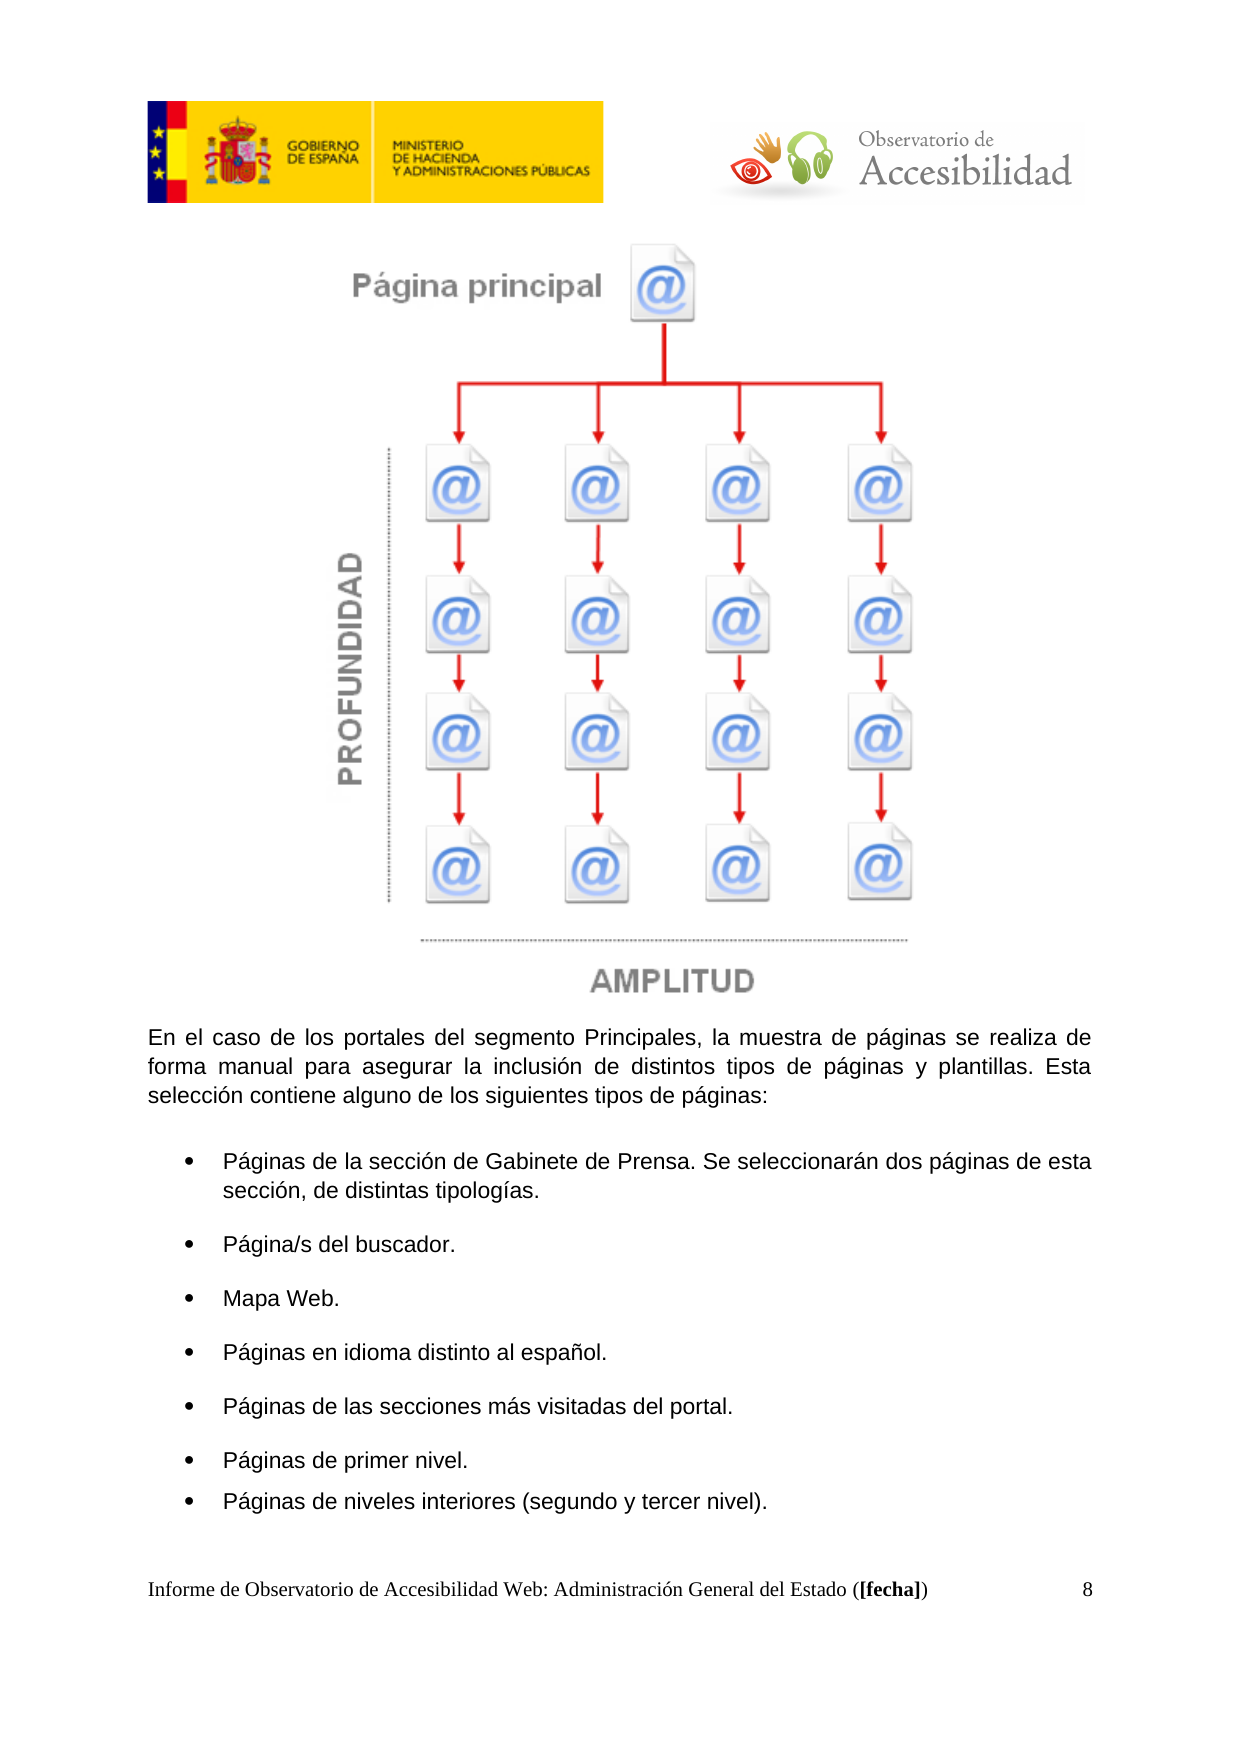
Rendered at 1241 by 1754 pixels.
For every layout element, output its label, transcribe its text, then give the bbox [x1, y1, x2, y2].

list Mapa Web. [185, 1285, 1092, 1311]
picture [293, 219, 948, 1024]
list Página/s del buscador. [185, 1231, 1092, 1257]
list Páginas de las secciones más visitadas del portal. [185, 1393, 1092, 1419]
picture [710, 122, 1086, 205]
list Páginas de la sección de Gabinete de Prensa. Se seleccionarán dos páginas de esta sección, de distintas tipologías. [185, 1148, 1092, 1203]
list Páginas de primer nivel. [185, 1447, 1092, 1473]
picture [147, 101, 604, 203]
list Páginas en idioma distinto al español. [185, 1339, 1092, 1365]
text En el caso de los portales del segmento Principales, la muestra de páginas se realiza de forma manual para asegurar la inclusión de distintos tipos de páginas y plantillas. Esta selección contiene alguno de los siguientes tipos de páginas: [148, 1024, 1092, 1108]
list Páginas de niveles interiores (segundo y tercer nivel). [185, 1488, 1092, 1514]
